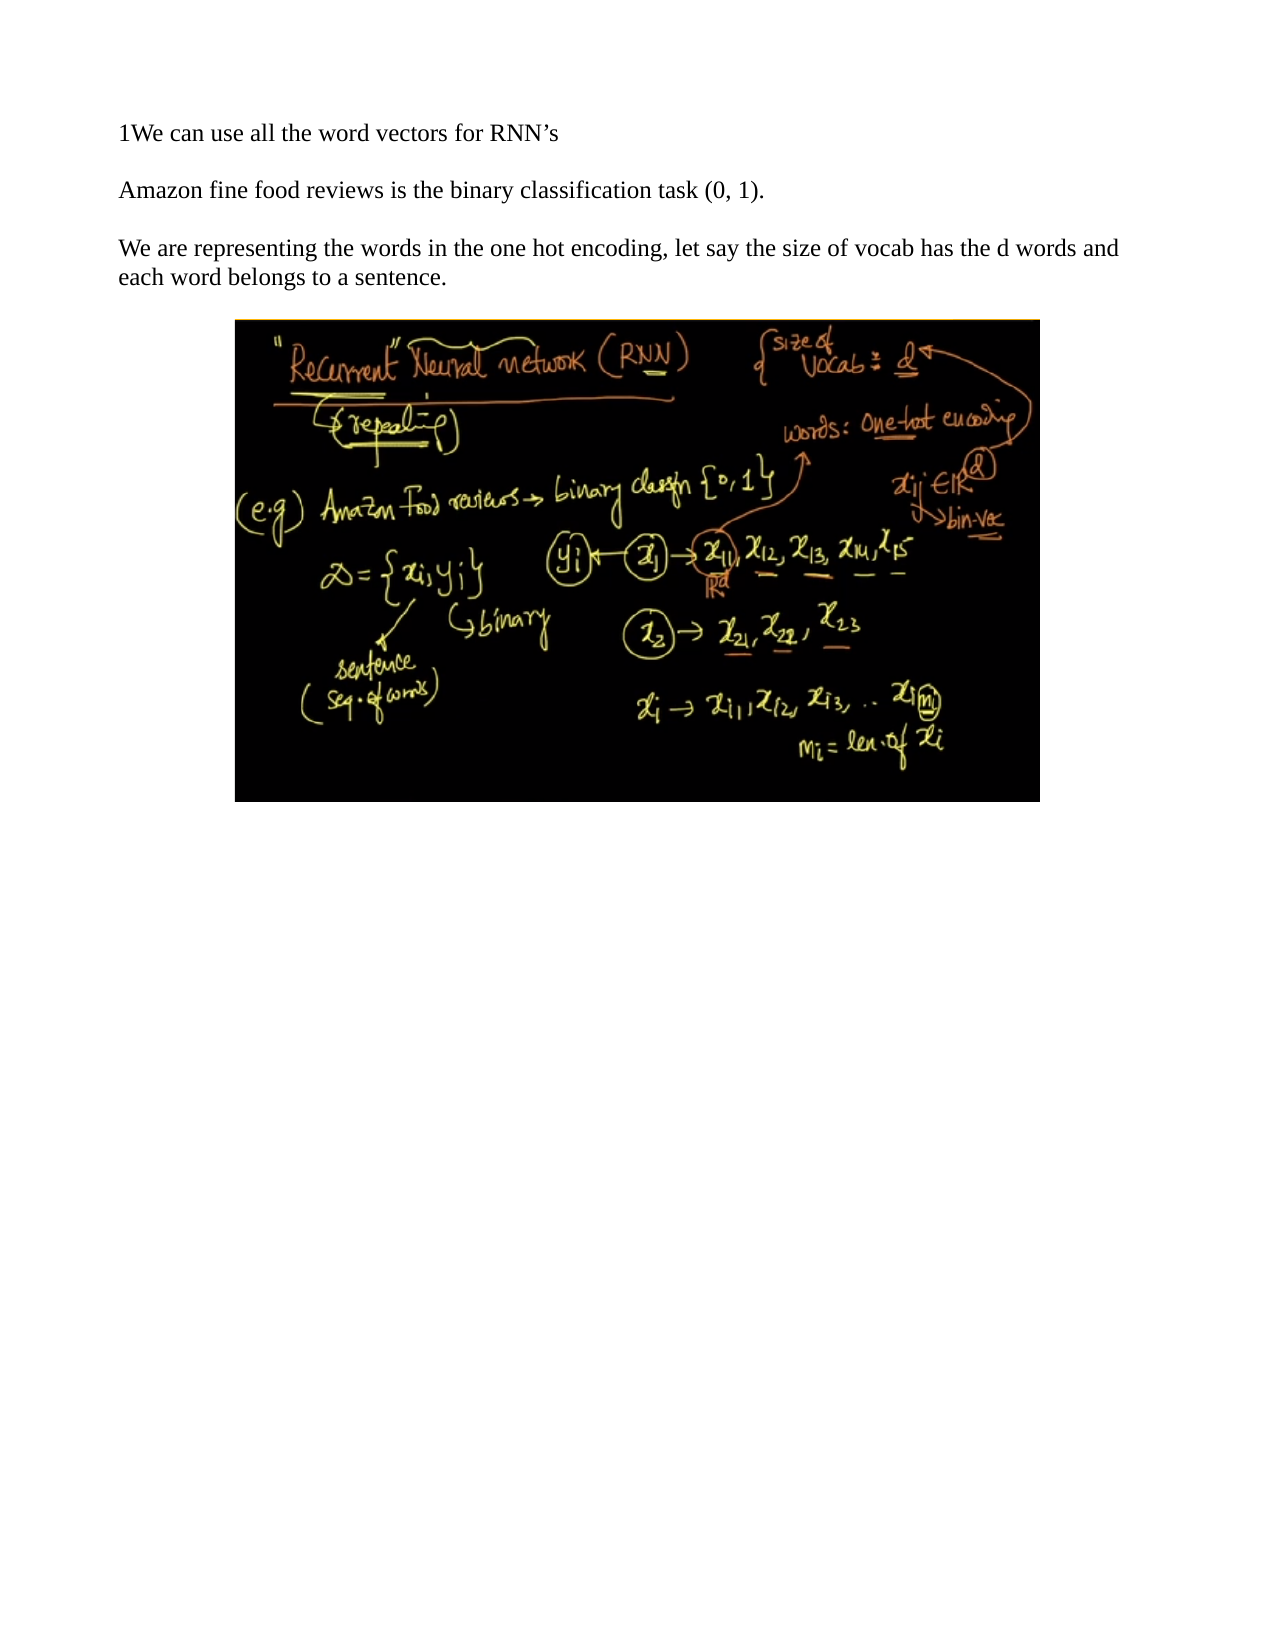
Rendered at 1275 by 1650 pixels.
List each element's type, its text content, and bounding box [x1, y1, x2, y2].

picture [234, 319, 1040, 802]
text Amazon fine food reviews is the binary classification task (0, 1). [118, 176, 1157, 204]
text We are representing the words in the one hot encoding, let say the size of vocab has the d words and each word belongs to a sentence. [118, 233, 1157, 291]
text 1We can use all the word vectors for RNN’s [118, 118, 1157, 147]
